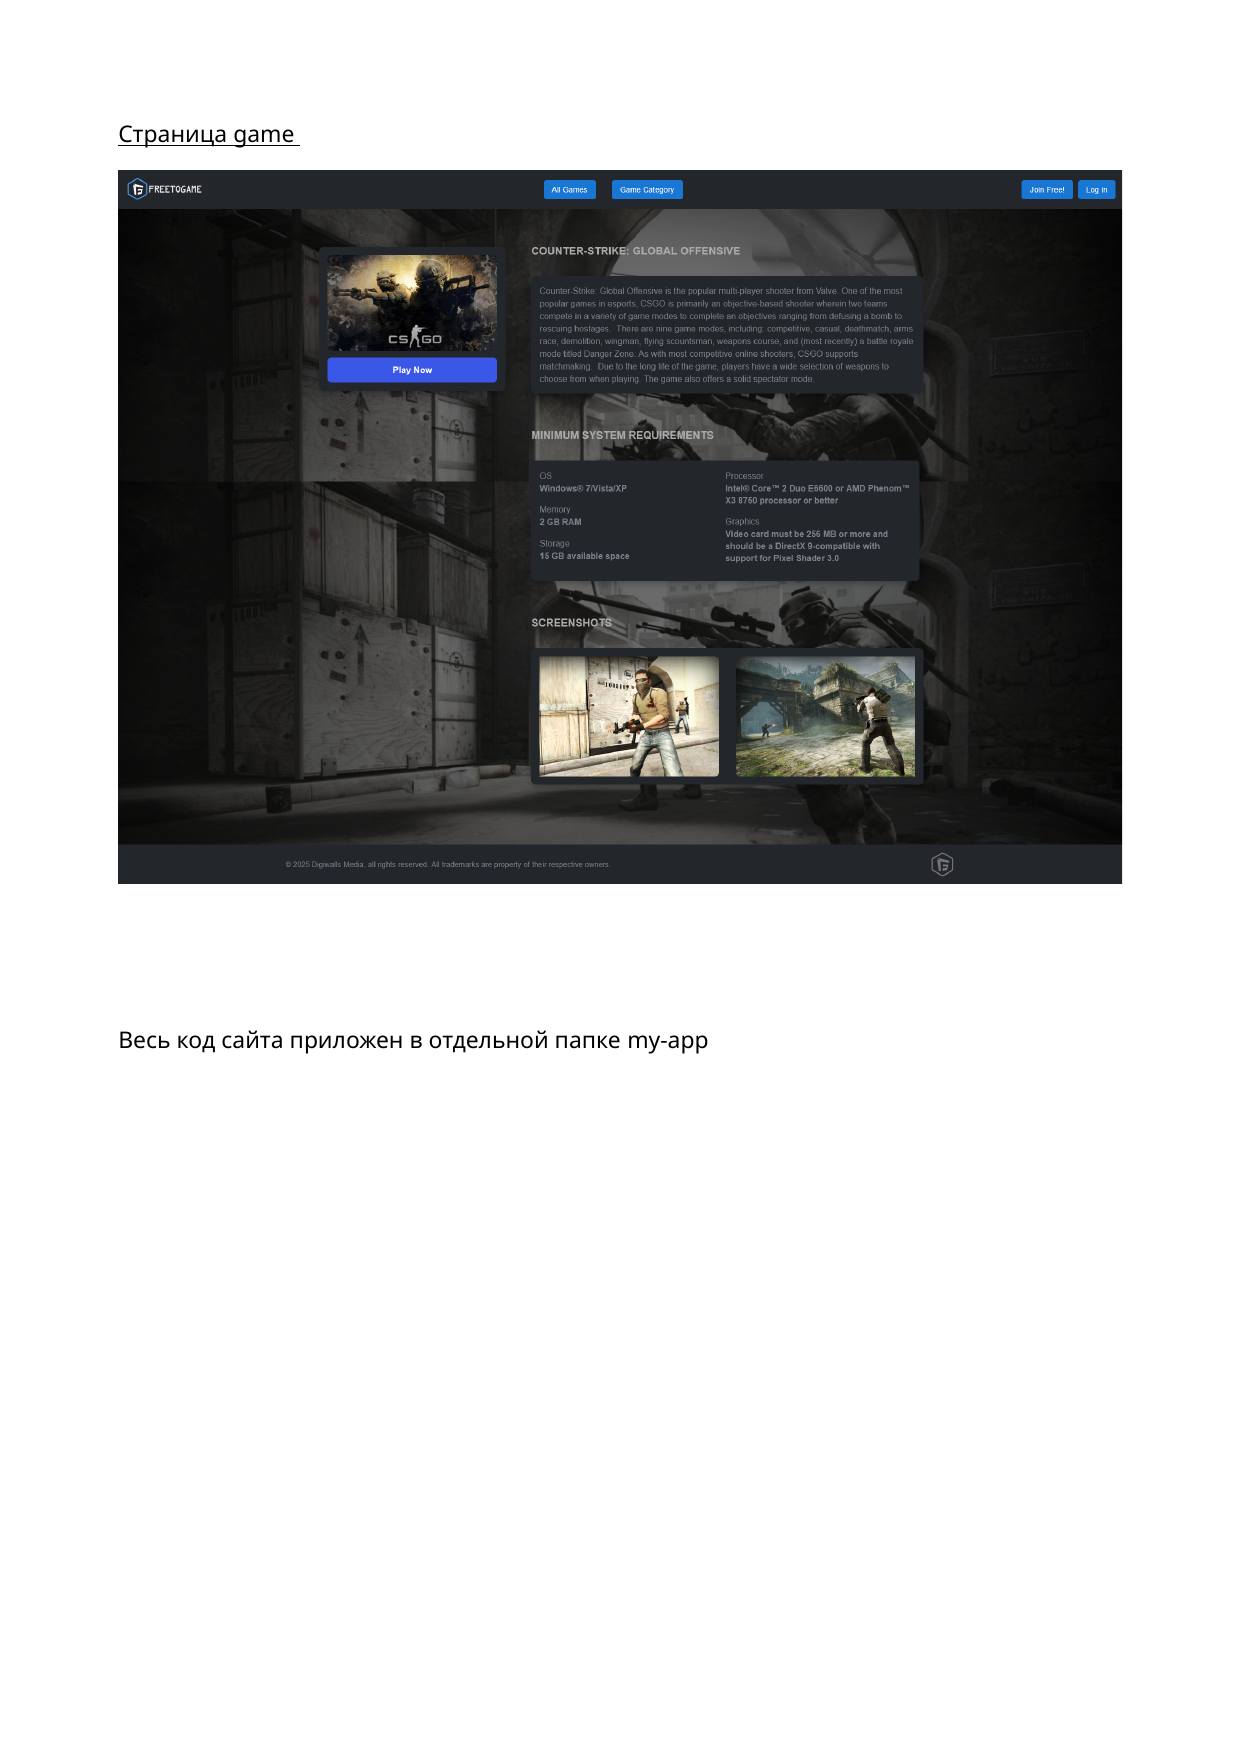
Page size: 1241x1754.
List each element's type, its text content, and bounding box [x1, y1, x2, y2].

picture [118, 170, 1123, 884]
text Весь код сайта приложен в отдельной папке my-app [118, 1024, 1122, 1056]
subtitle Страница game [118, 118, 1122, 149]
